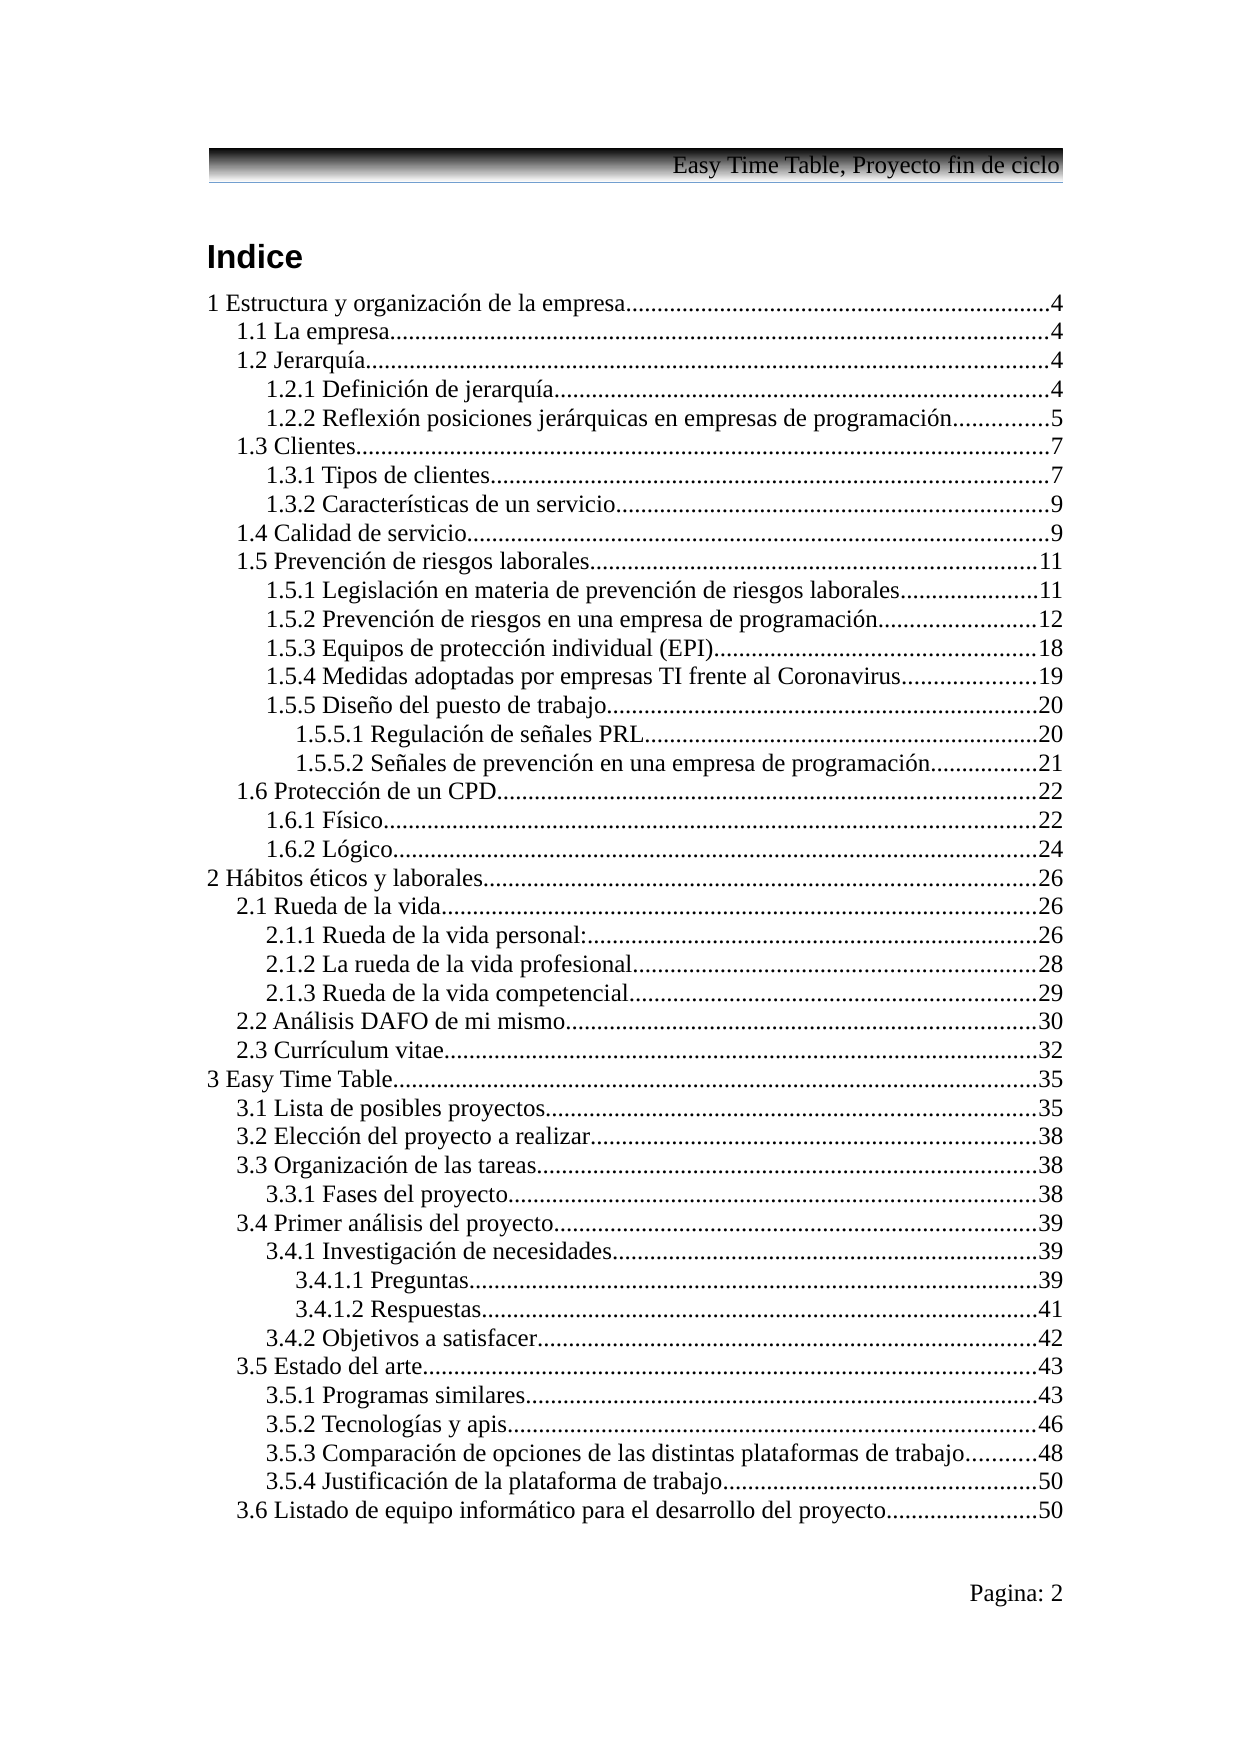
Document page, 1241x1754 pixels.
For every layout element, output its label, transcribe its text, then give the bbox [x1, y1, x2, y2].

text 3.5 Estado del arte 43 [236, 1351, 1063, 1380]
text 3.2 Elección del proyecto a realizar 38 [236, 1121, 1063, 1150]
text 3.5.2 Tecnologías y apis 46 [266, 1409, 1063, 1438]
text 1.6.1 Físico 22 [266, 805, 1063, 834]
text 3.5.3 Comparación de opciones de las distintas plataformas de trabajo 48 [266, 1438, 1063, 1466]
text 2.1.3 Rueda de la vida competencial 29 [266, 978, 1063, 1006]
text 1.6.2 Lógico 24 [266, 834, 1063, 863]
text 3.4.1.2 Respuestas 41 [295, 1294, 1063, 1323]
text 2.1.1 Rueda de la vida personal: 26 [266, 920, 1063, 949]
text 2.2 Análisis DAFO de mi mismo 30 [236, 1006, 1063, 1035]
text 3.5.1 Programas similares 43 [266, 1380, 1063, 1409]
text 2 Hábitos éticos y laborales 26 [207, 863, 1063, 891]
text 1.5.5.1 Regulación de señales PRL 20 [295, 719, 1063, 748]
subtitle Indice [207, 237, 1063, 275]
text 1.3.1 Tipos de clientes 7 [266, 460, 1063, 489]
text 1.5.3 Equipos de protección individual (EPI) 18 [266, 633, 1063, 661]
text 1.5 Prevención de riesgos laborales 11 [236, 546, 1063, 575]
text 3.4.1.1 Preguntas 39 [295, 1265, 1063, 1294]
text 1.3 Clientes 7 [236, 431, 1063, 460]
text 1.5.4 Medidas adoptadas por empresas TI frente al Coronavirus 19 [266, 661, 1063, 690]
text 1.2.1 Definición de jerarquía 4 [266, 374, 1063, 403]
text 1.5.5 Diseño del puesto de trabajo 20 [266, 690, 1063, 719]
text 3.4 Primer análisis del proyecto 39 [236, 1208, 1063, 1236]
text 3.4.1 Investigación de necesidades 39 [266, 1236, 1063, 1265]
text 1.2 Jerarquía 4 [236, 345, 1063, 374]
text 1.5.1 Legislación en materia de prevención de riesgos laborales 11 [266, 575, 1063, 604]
text 3.3 Organización de las tareas 38 [236, 1150, 1063, 1179]
text 1.5.5.2 Señales de prevención en una empresa de programación. 21 [295, 748, 1063, 776]
text 1.1 La empresa 4 [236, 316, 1063, 345]
text 3.5.4 Justificación de la plataforma de trabajo 50 [266, 1466, 1063, 1495]
text 2.1 Rueda de la vida 26 [236, 891, 1063, 920]
text 3 Easy Time Table 35 [207, 1064, 1063, 1093]
text 1.6 Protección de un CPD 22 [236, 776, 1063, 805]
text 3.1 Lista de posibles proyectos 35 [236, 1093, 1063, 1121]
text 2.1.2 La rueda de la vida profesional 28 [266, 949, 1063, 978]
text 1.5.2 Prevención de riesgos en una empresa de programación 12 [266, 604, 1063, 633]
text 1.2.2 Reflexión posiciones jerárquicas en empresas de programación 5 [266, 403, 1063, 431]
text 1.4 Calidad de servicio 9 [236, 518, 1063, 546]
text 2.3 Currículum vitae 32 [236, 1035, 1063, 1064]
text 1.3.2 Características de un servicio 9 [266, 489, 1063, 518]
text 3.6 Listado de equipo informático para el desarrollo del proyecto 50 [236, 1495, 1063, 1524]
text 3.3.1 Fases del proyecto 38 [266, 1179, 1063, 1208]
text 3.4.2 Objetivos a satisfacer 42 [266, 1323, 1063, 1351]
text 1 Estructura y organización de la empresa 4 [207, 288, 1063, 316]
